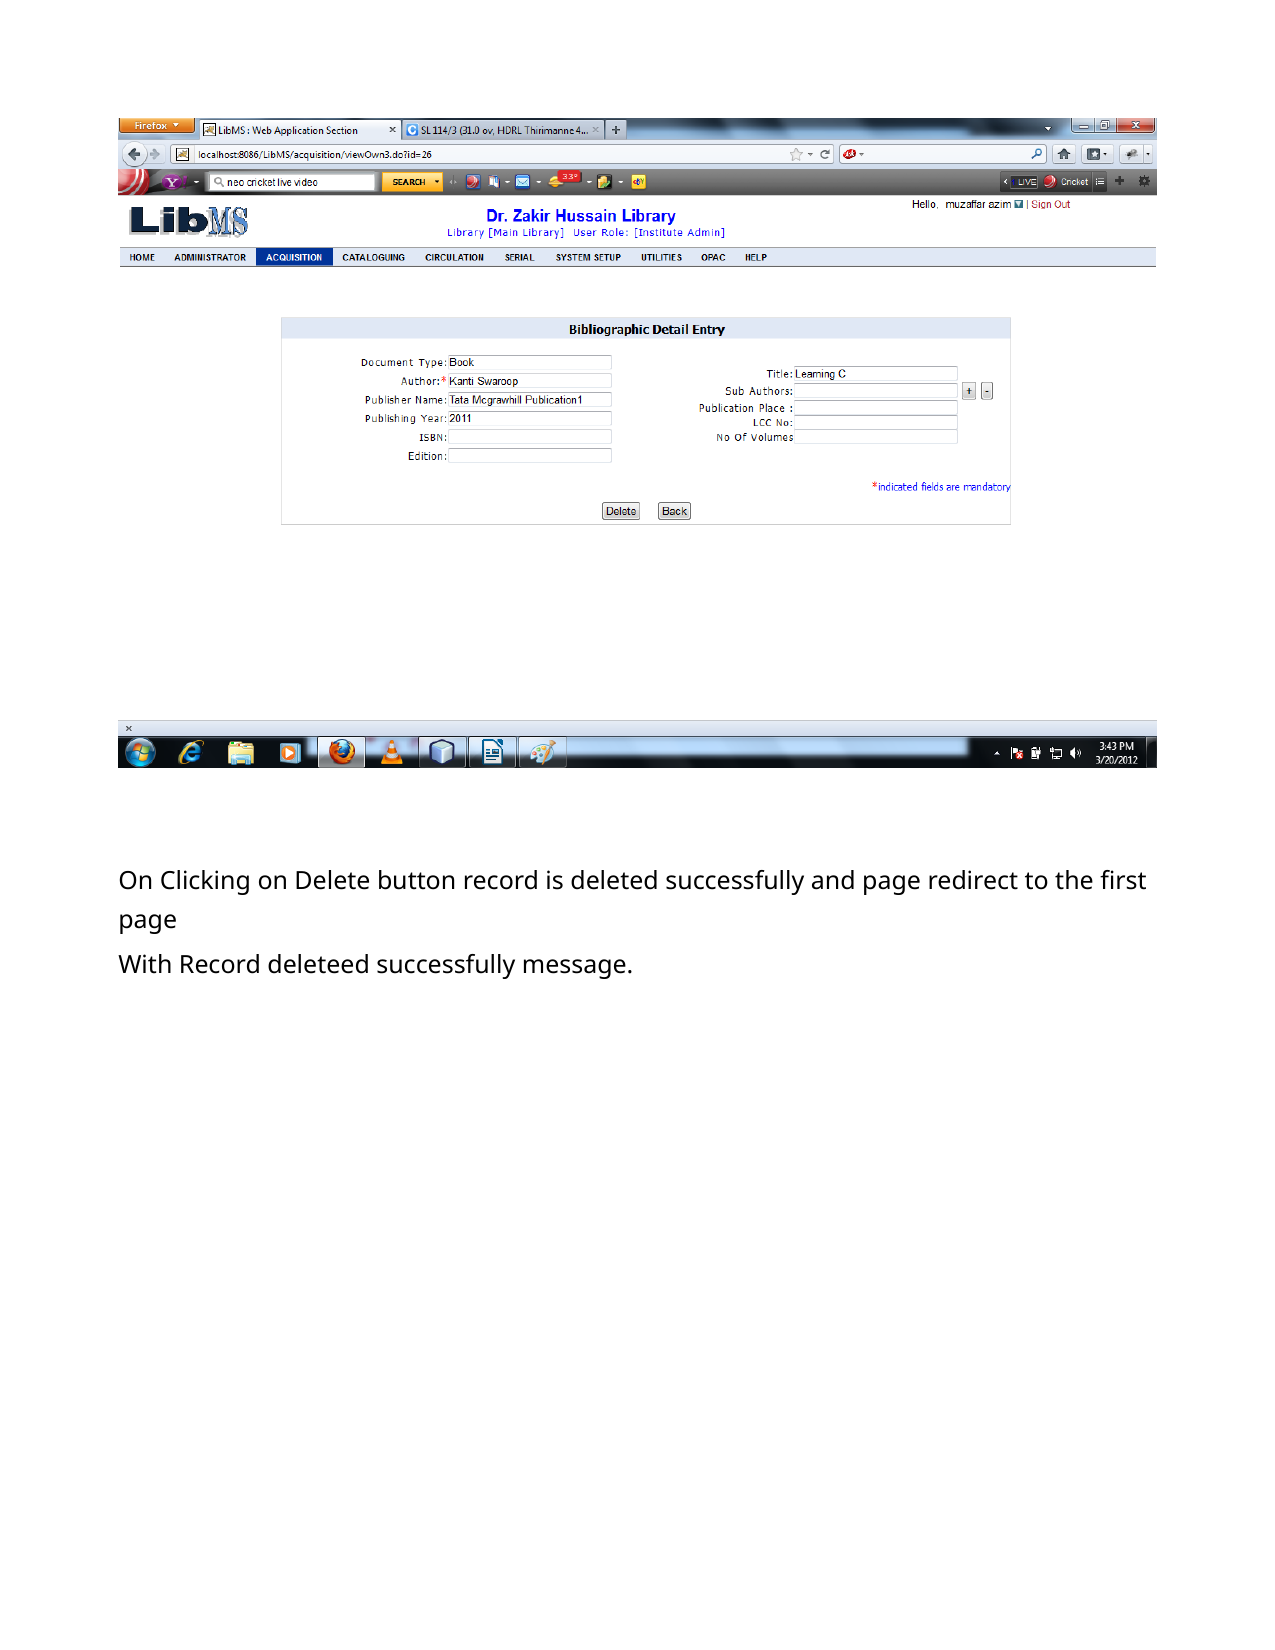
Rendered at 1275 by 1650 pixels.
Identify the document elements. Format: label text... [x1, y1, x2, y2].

text On Clicking on Delete button record is deleted successfully and page redirect to the first page [118, 862, 1157, 936]
picture [118, 118, 1157, 768]
text With Record deleteed successfully message. [118, 947, 1157, 981]
